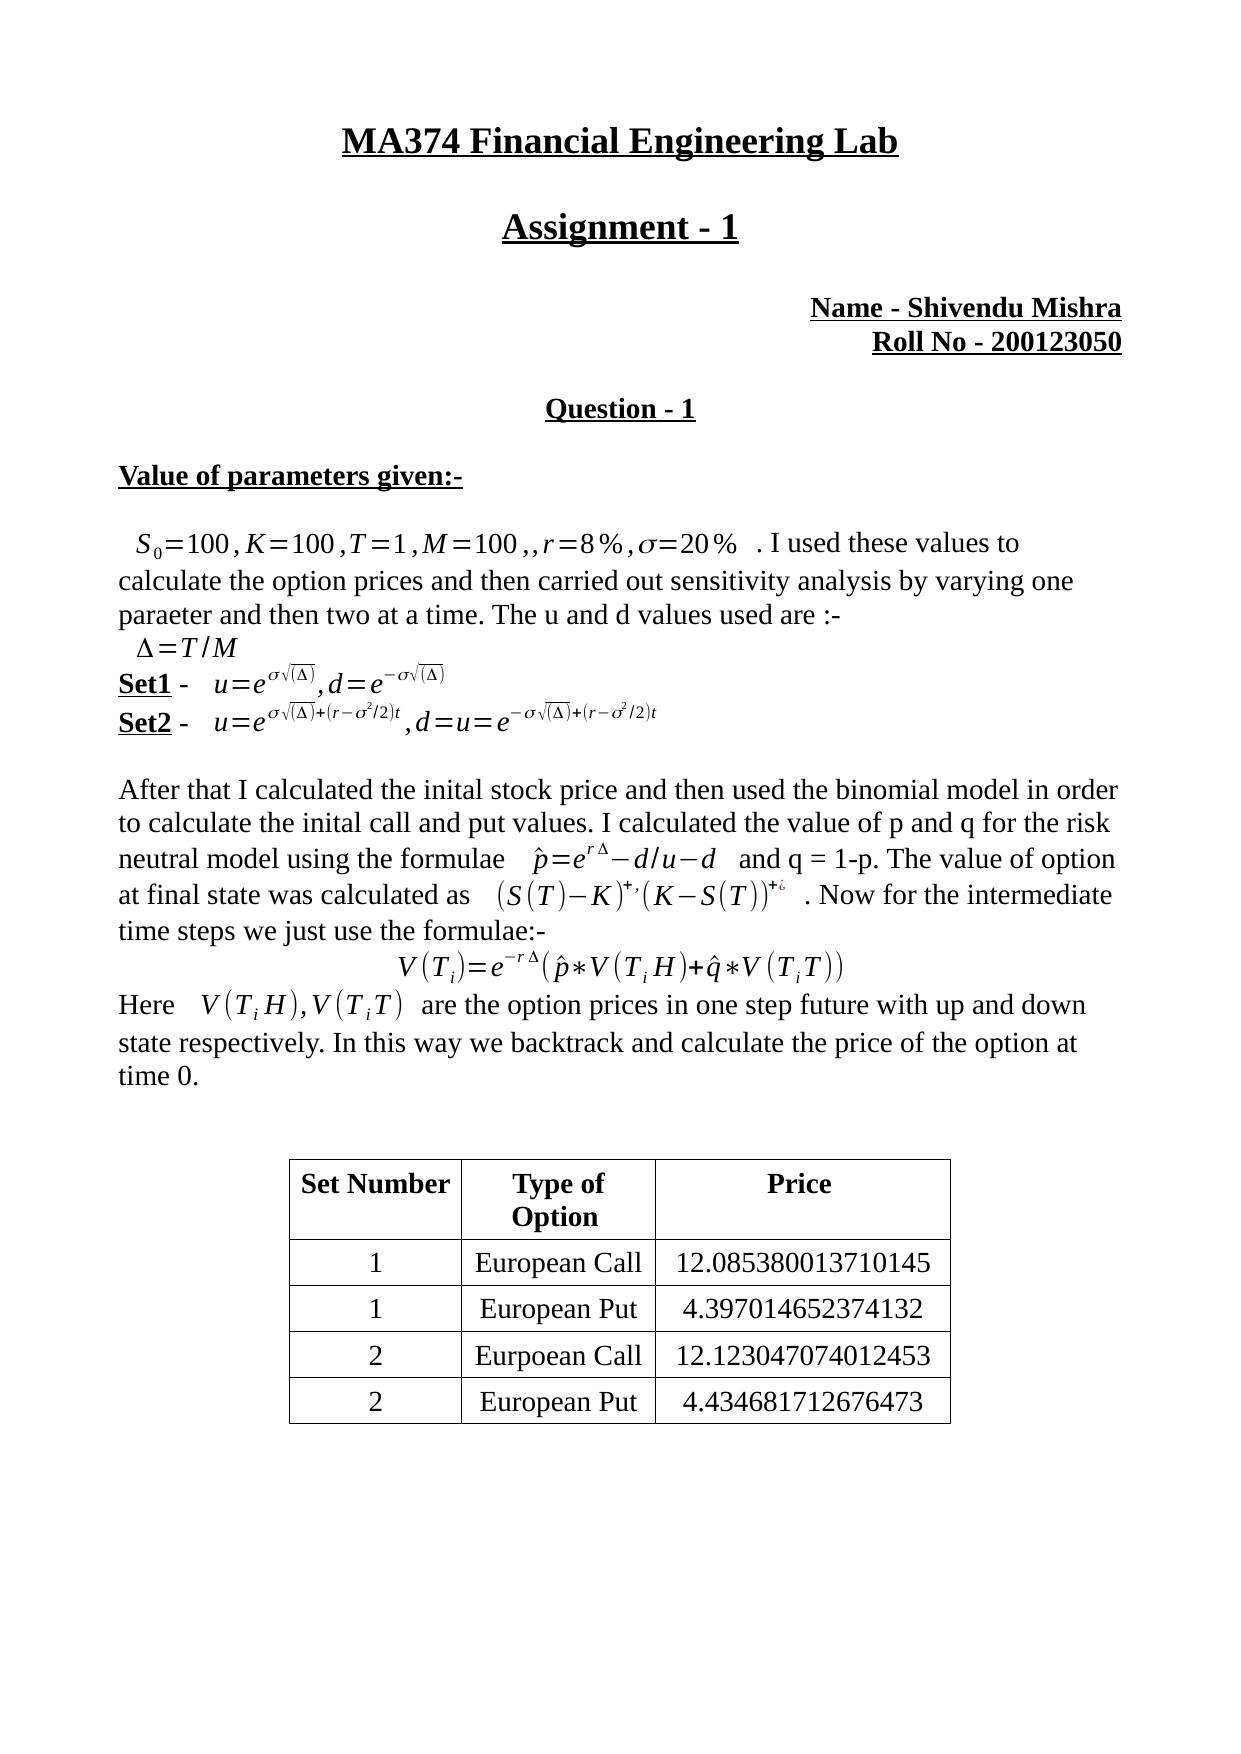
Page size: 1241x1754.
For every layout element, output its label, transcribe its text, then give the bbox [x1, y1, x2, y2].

text Name - Shivendu Mishra [118, 291, 1122, 324]
text After that I calculated the inital stock price and then used the binomial model in order to calculate the inital call and put values. I calculated the value of p and q for the risk neutral model using the formulae and q = 1-p. The value of option at final state was calculated as . Now for the intermediate time steps we just use the formulae:- [118, 772, 1122, 946]
table_header Price [656, 1160, 950, 1239]
table_header Type of Option [462, 1160, 655, 1239]
table_cell European Put [462, 1286, 655, 1331]
table_header Set Number [290, 1160, 461, 1239]
table_cell Eurpoean Call [462, 1332, 655, 1377]
table_cell European Call [462, 1240, 655, 1285]
text MA374 Financial Engineering Lab [118, 118, 1122, 161]
text Here are the option prices in one step future with up and down state respectively. In this way we backtrack and calculate the price of the option at time 0. [118, 987, 1122, 1092]
table_cell 4.397014652374132 [656, 1286, 950, 1331]
text Assignment - 1 [118, 204, 1122, 247]
table_cell 2 [290, 1332, 461, 1377]
text Set1 - [118, 663, 1122, 700]
text Value of parameters given:- [118, 458, 1122, 492]
table_cell 12.085380013710145 [656, 1240, 950, 1285]
text Roll No - 200123050 [118, 324, 1122, 358]
table_cell European Put [462, 1378, 655, 1423]
table_cell 1 [290, 1286, 461, 1331]
text Question - 1 [118, 391, 1122, 425]
text Set2 - [118, 700, 1122, 738]
table_cell 1 [290, 1240, 461, 1285]
table_cell 4.434681712676473 [656, 1378, 950, 1423]
table_cell 2 [290, 1378, 461, 1423]
text . I used these values to calculate the option prices and then carried out sensitivity analysis by varying one paraeter and then two at a time. The u and d values used are :- [118, 525, 1122, 630]
table_cell 12.123047074012453 [656, 1332, 950, 1377]
